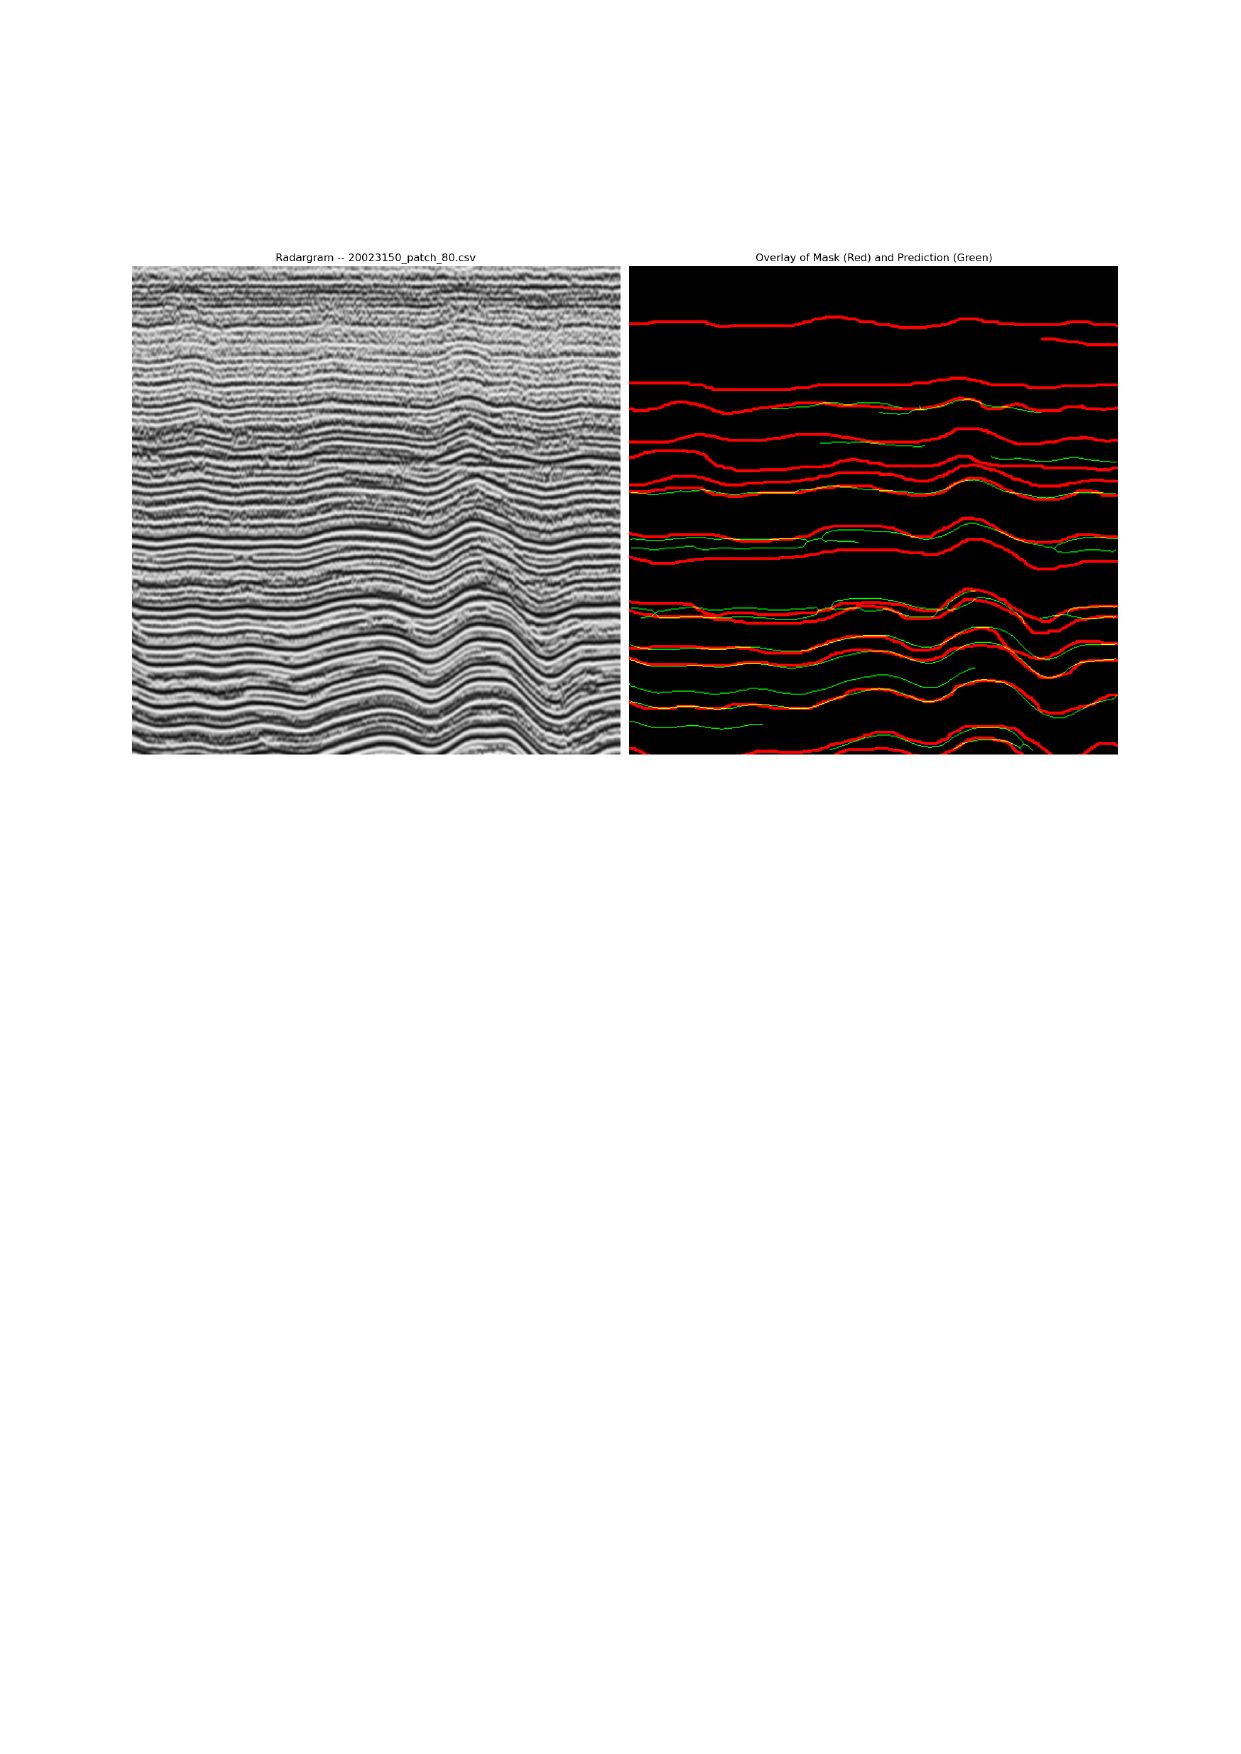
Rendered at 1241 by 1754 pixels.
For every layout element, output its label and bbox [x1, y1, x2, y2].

picture [122, 196, 1127, 824]
